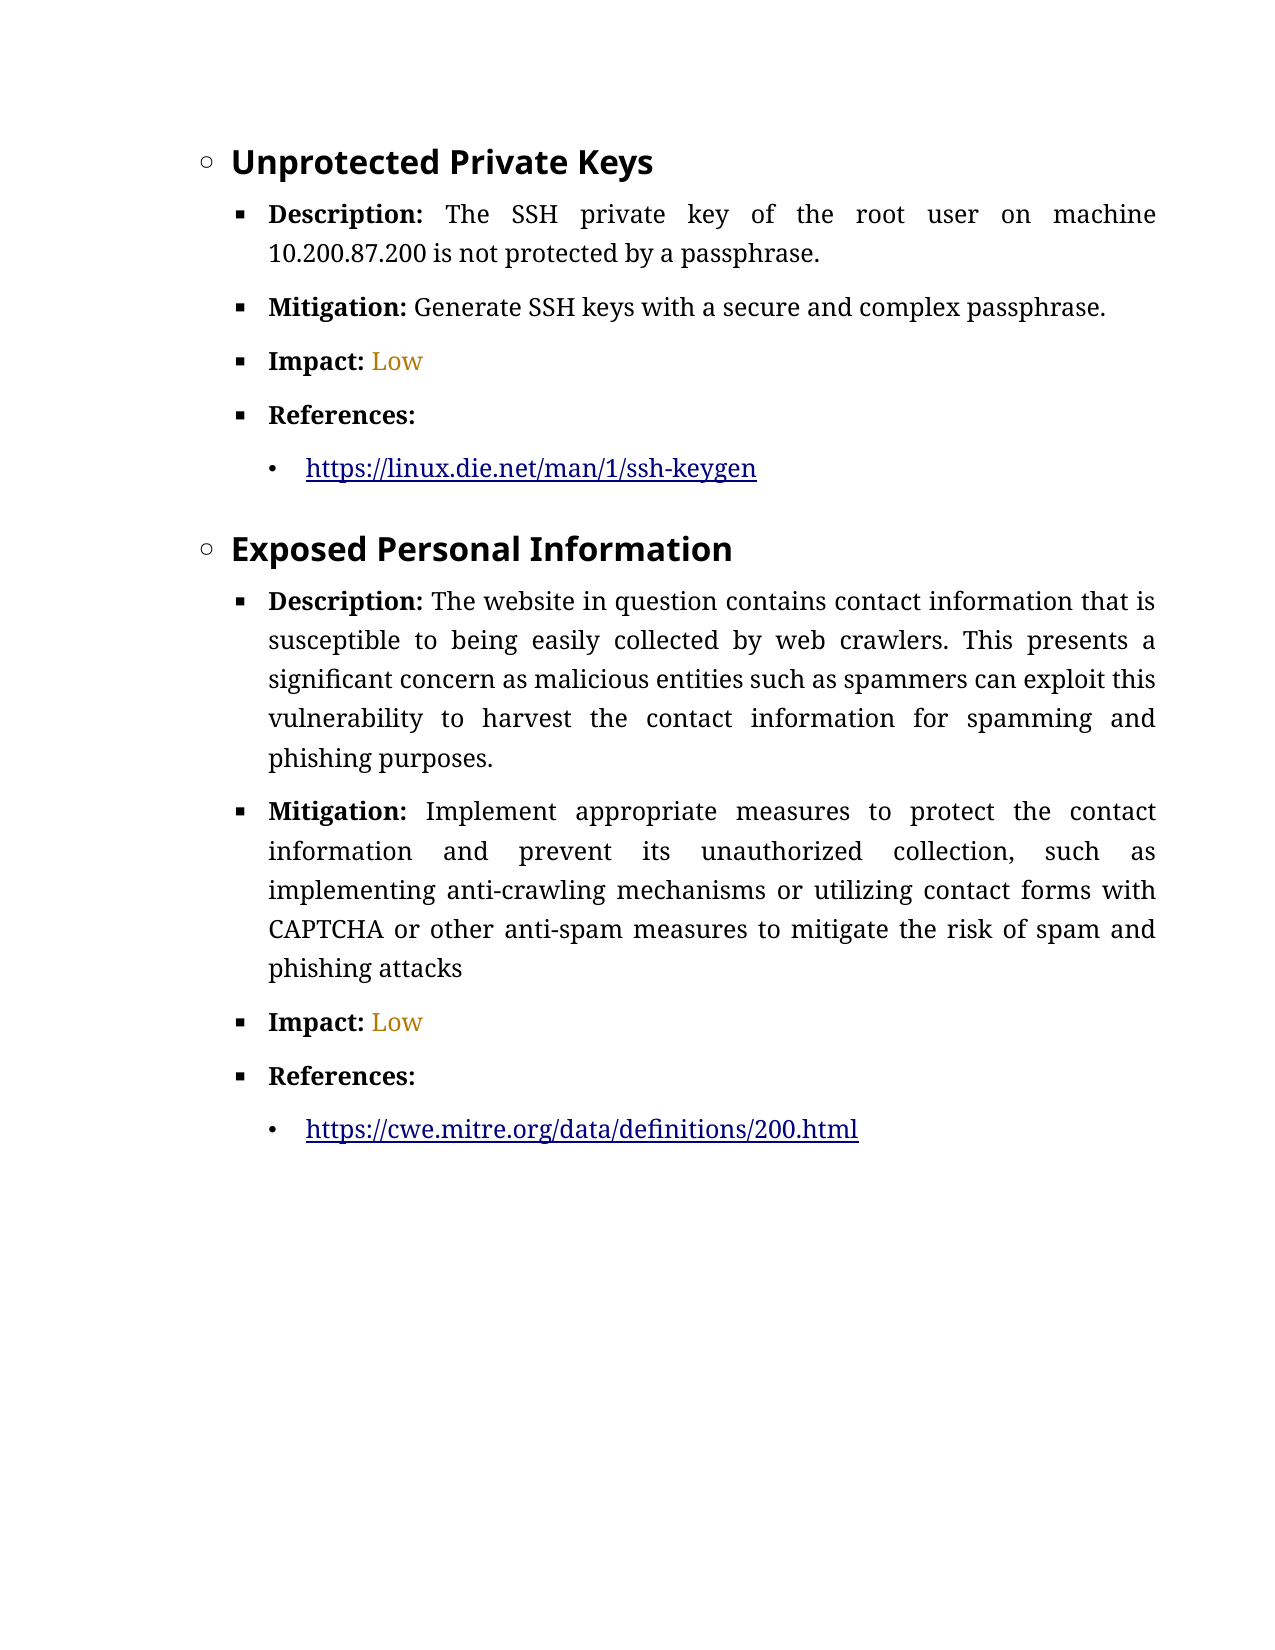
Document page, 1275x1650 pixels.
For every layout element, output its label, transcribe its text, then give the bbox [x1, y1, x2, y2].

list Mitigation: Implement appropriate measures to protect the contact information and prevent its unauthorized collection, such as implementing anti-crawling mechanisms or utilizing contact forms with CAPTCHA or other anti-spam measures to mitigate the risk of spam and phishing attacks [231, 794, 1157, 985]
list Description: The SSH private key of the root user on machine 10.200.87.200 is not protected by a passphrase. [231, 197, 1157, 270]
subtitle Unprotected Private Keys [193, 139, 1157, 184]
list Impact: Low [231, 1004, 1157, 1038]
list https://cwe.mitre.org/data/definitions/200.html [268, 1112, 1157, 1146]
list References: [231, 397, 1157, 431]
list Description: The website in question contains contact information that is susceptible to being easily collected by web crawlers. This presents a significant concern as malicious entities such as spammers can exploit this vulnerability to harvest the contact information for spamming and phishing purposes. [231, 583, 1157, 774]
list Impact: Low [231, 343, 1157, 378]
list https://linux.die.net/man/1/ssh-keygen [268, 451, 1157, 485]
subtitle Exposed Personal Information [193, 526, 1157, 571]
list Mitigation: Generate SSH keys with a secure and complex passphrase. [231, 290, 1157, 324]
list References: [231, 1058, 1157, 1092]
